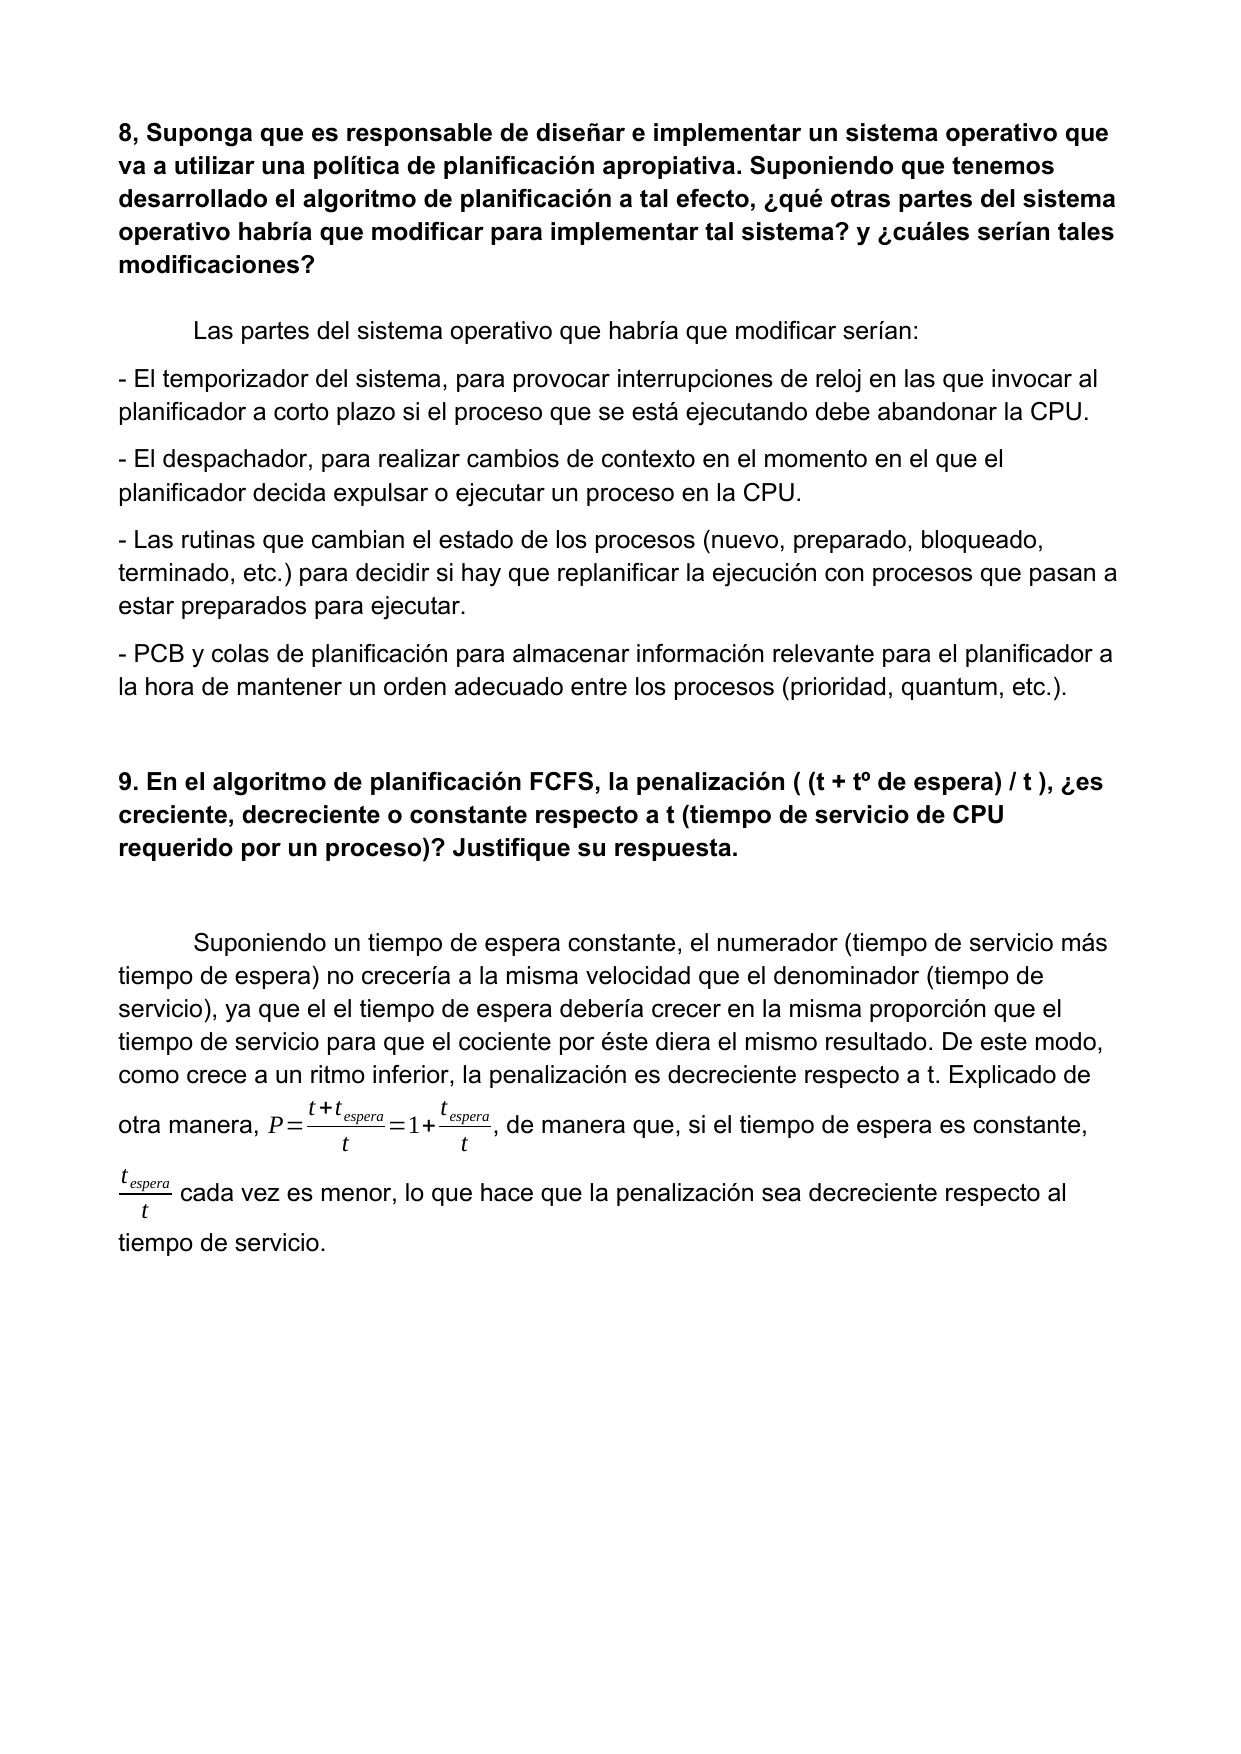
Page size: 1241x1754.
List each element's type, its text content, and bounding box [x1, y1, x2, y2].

text 9. En el algoritmo de planificación FCFS, la penalización ( (t + tº de espera) / t ), ¿es creciente, decreciente o constante respecto a t (tiempo de servicio de CPU requerido por un proceso)? Justifique su respuesta. [118, 767, 1122, 862]
text - Las rutinas que cambian el estado de los procesos (nuevo, preparado, bloqueado, terminado, etc.) para decidir si hay que replanificar la ejecución con procesos que pasan a estar preparados para ejecutar. [118, 525, 1122, 620]
text Suponiendo un tiempo de espera constante, el numerador (tiempo de servicio más tiempo de espera) no crecería a la misma velocidad que el denominador (tiempo de servicio), ya que el el tiempo de espera debería crecer en la misma proporción que el tiempo de servicio para que el cociente por éste diera el mismo resultado. De este modo, como crece a un ritmo inferior, la penalización es decreciente respecto a t. Explicado de otra manera, , de manera que, si el tiempo de espera es constante, cada vez es menor, lo que hace que la penalización sea decreciente respecto al tiempo de servicio. [118, 928, 1122, 1257]
text - PCB y colas de planificación para almacenar información relevante para el planificador a la hora de mantener un orden adecuado entre los procesos (prioridad, quantum, etc.). [118, 639, 1122, 701]
text - El despachador, para realizar cambios de contexto en el momento en el que el planificador decida expulsar o ejecutar un proceso en la CPU. [118, 444, 1122, 506]
text - El temporizador del sistema, para provocar interrupciones de reloj en las que invocar al planificador a corto plazo si el proceso que se está ejecutando debe abandonar la CPU. [118, 364, 1122, 426]
text 8, Suponga que es responsable de diseñar e implementar un sistema operativo que va a utilizar una política de planificación apropiativa. Suponiendo que tenemos desarrollado el algoritmo de planificación a tal efecto, ¿qué otras partes del sistema operativo habría que modificar para implementar tal sistema? y ¿cuáles serían tales modificaciones? Las partes del sistema operativo que habría que modificar serían: [118, 118, 1122, 345]
